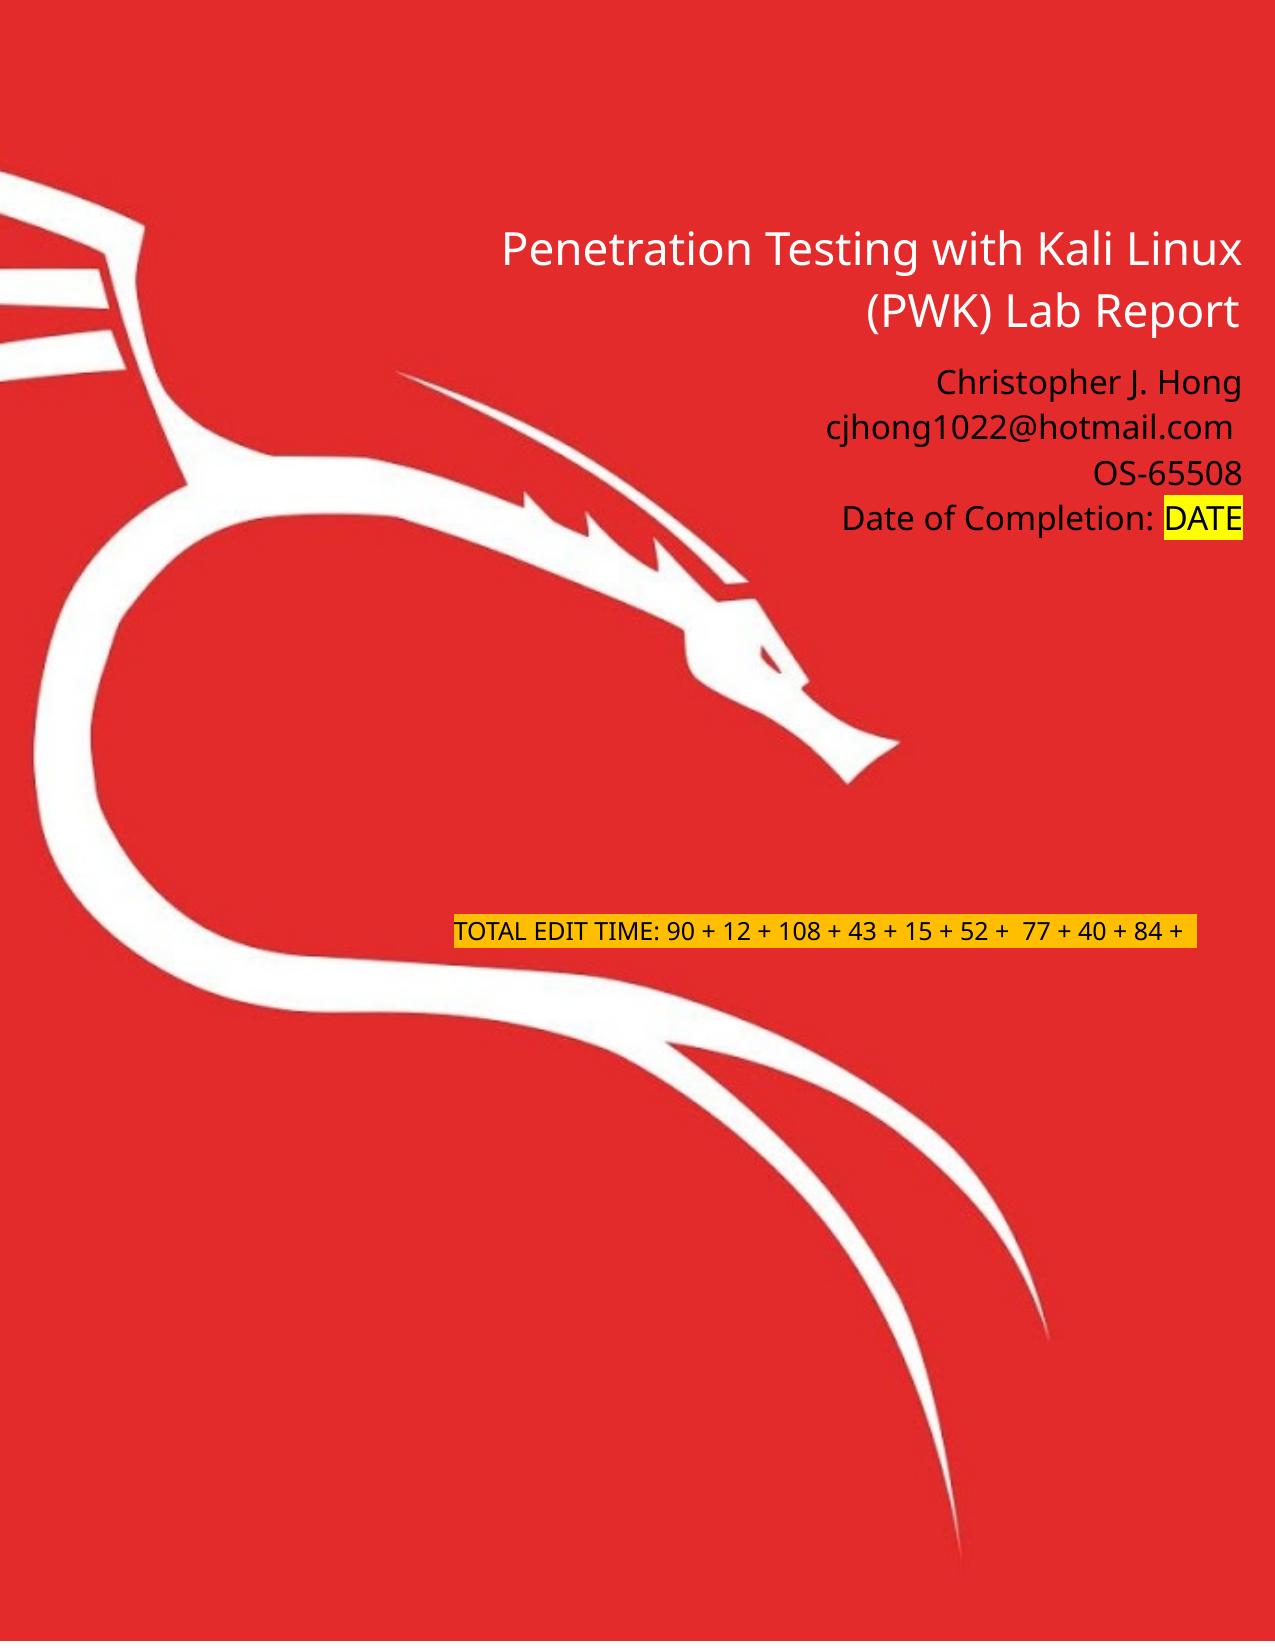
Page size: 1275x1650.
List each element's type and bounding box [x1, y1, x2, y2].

picture [619, 0, 1275, 1641]
